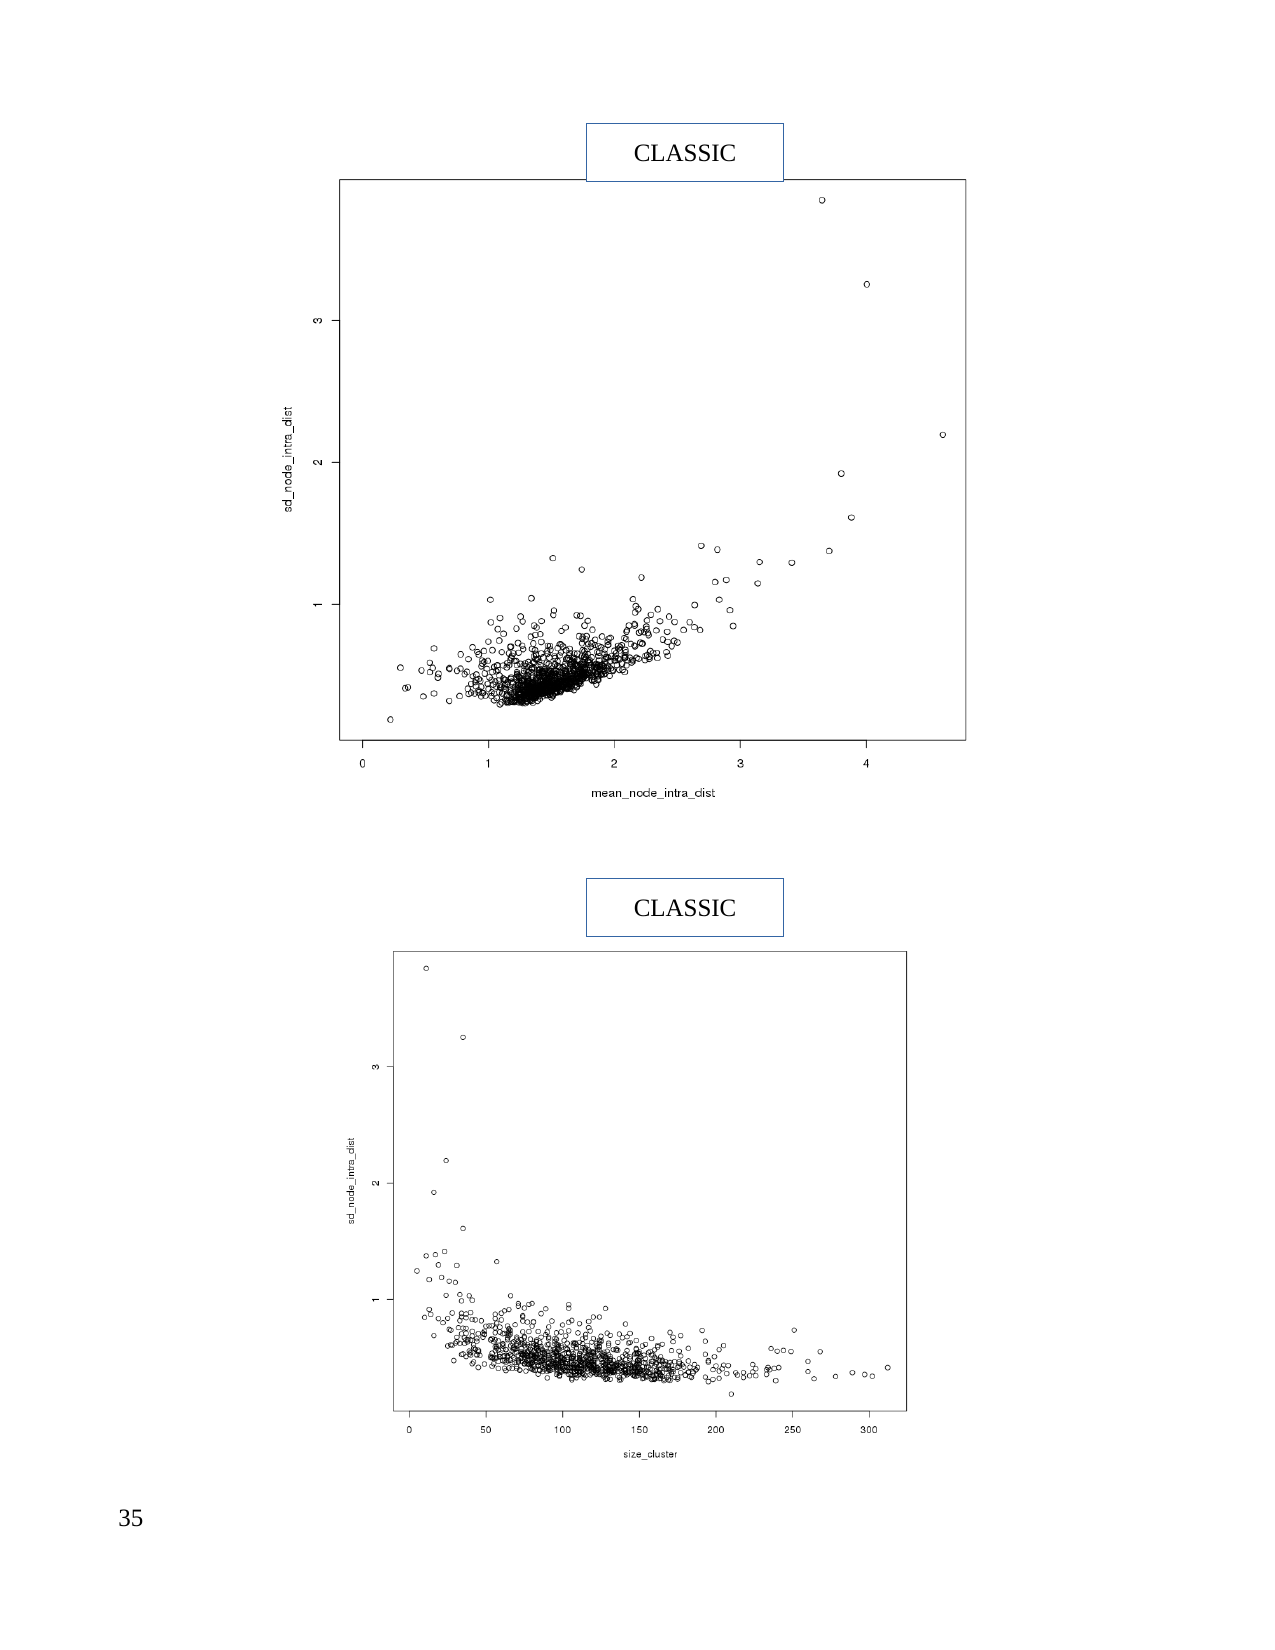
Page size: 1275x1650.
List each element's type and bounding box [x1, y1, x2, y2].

picture [343, 901, 932, 1473]
picture [278, 118, 997, 816]
